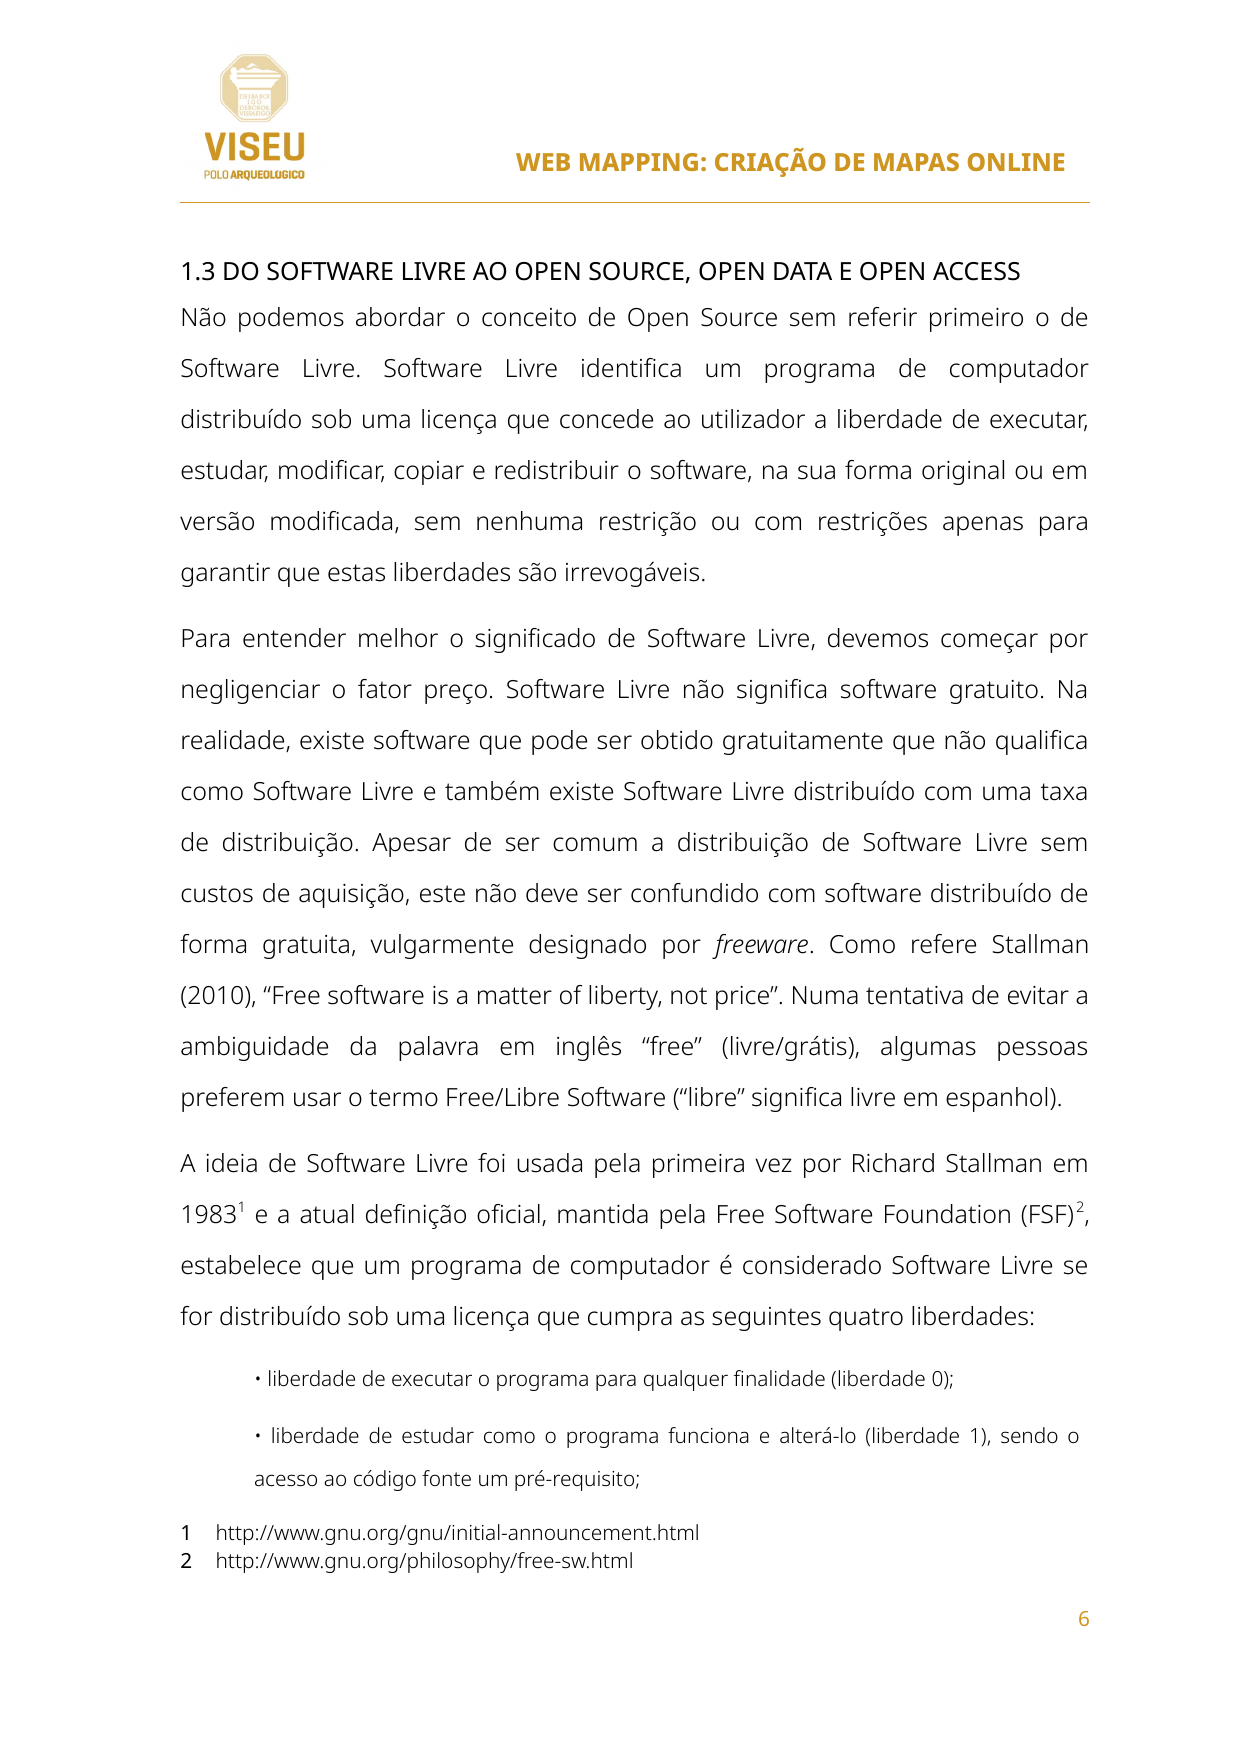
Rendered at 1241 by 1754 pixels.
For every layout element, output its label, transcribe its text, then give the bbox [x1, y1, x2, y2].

text • liberdade de estudar como o programa funciona e alterá-lo (liberdade 1), sendo o acesso ao código fonte um pré-requisito; [180, 1422, 1090, 1493]
text http://www.gnu.org/philosophy/free-sw.html [180, 1547, 1090, 1575]
subtitle 1.3 Do Software Livre ao Open Source, Open Data e Open Access [180, 253, 1090, 287]
text A ideia de Software Livre foi usada pela primeira vez por Richard Stallman em 1983 e a atual definição oficial, mantida pela Free Software Foundation (FSF), estabelece que um programa de computador é considerado Software Livre se for distribuído sob uma licença que cumpra as seguintes quatro liberdades: [180, 1146, 1090, 1333]
text • liberdade de executar o programa para qualquer finalidade (liberdade 0); [180, 1364, 1090, 1393]
text http://www.gnu.org/gnu/initial-announcement.html [180, 1518, 1090, 1547]
text Não podemos abordar o conceito de Open Source sem referir primeiro o de Software Livre. Software Livre identifica um programa de computador distribuído sob uma licença que concede ao utilizador a liberdade de executar, estudar, modificar, copiar e redistribuir o software, na sua forma original ou em versão modificada, sem nenhuma restrição ou com restrições apenas para garantir que estas liberdades são irrevogáveis. [180, 300, 1090, 589]
text Para entender melhor o significado de Software Livre, devemos começar por negligenciar o fator preço. Software Livre não significa software gratuito. Na realidade, existe software que pode ser obtido gratuitamente que não qualifica como Software Livre e também existe Software Livre distribuído com uma taxa de distribuição. Apesar de ser comum a distribuição de Software Livre sem custos de aquisição, este não deve ser confundido com software distribuído de forma gratuita, vulgarmente designado por freeware. Como refere Stallman (2010), “Free software is a matter of liberty, not price”. Numa tentativa de evitar a ambiguidade da palavra em inglês “free” (livre/grátis), algumas pessoas preferem usar o termo Free/Libre Software (“libre” significa livre em espanhol). [180, 621, 1090, 1114]
